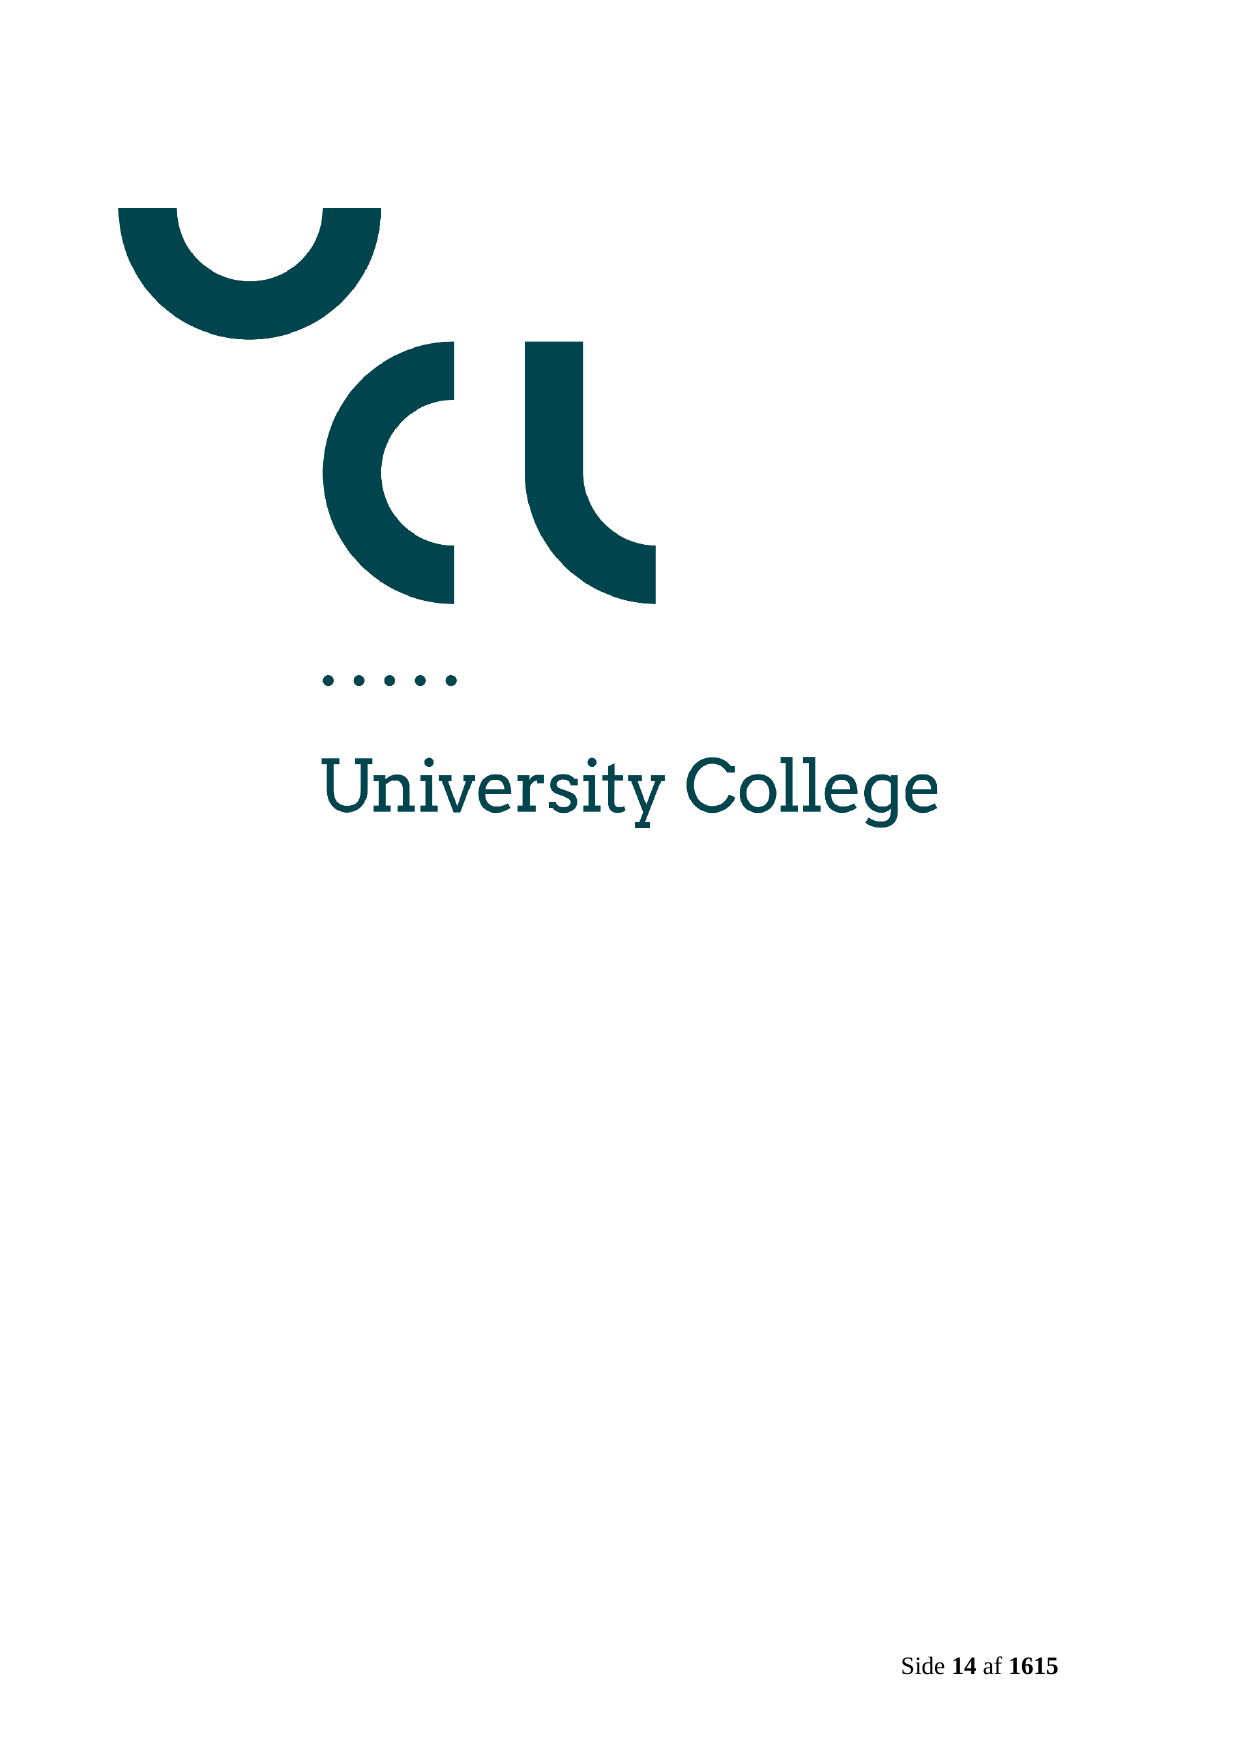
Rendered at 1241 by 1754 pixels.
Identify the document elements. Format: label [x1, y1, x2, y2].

picture [118, 208, 938, 828]
